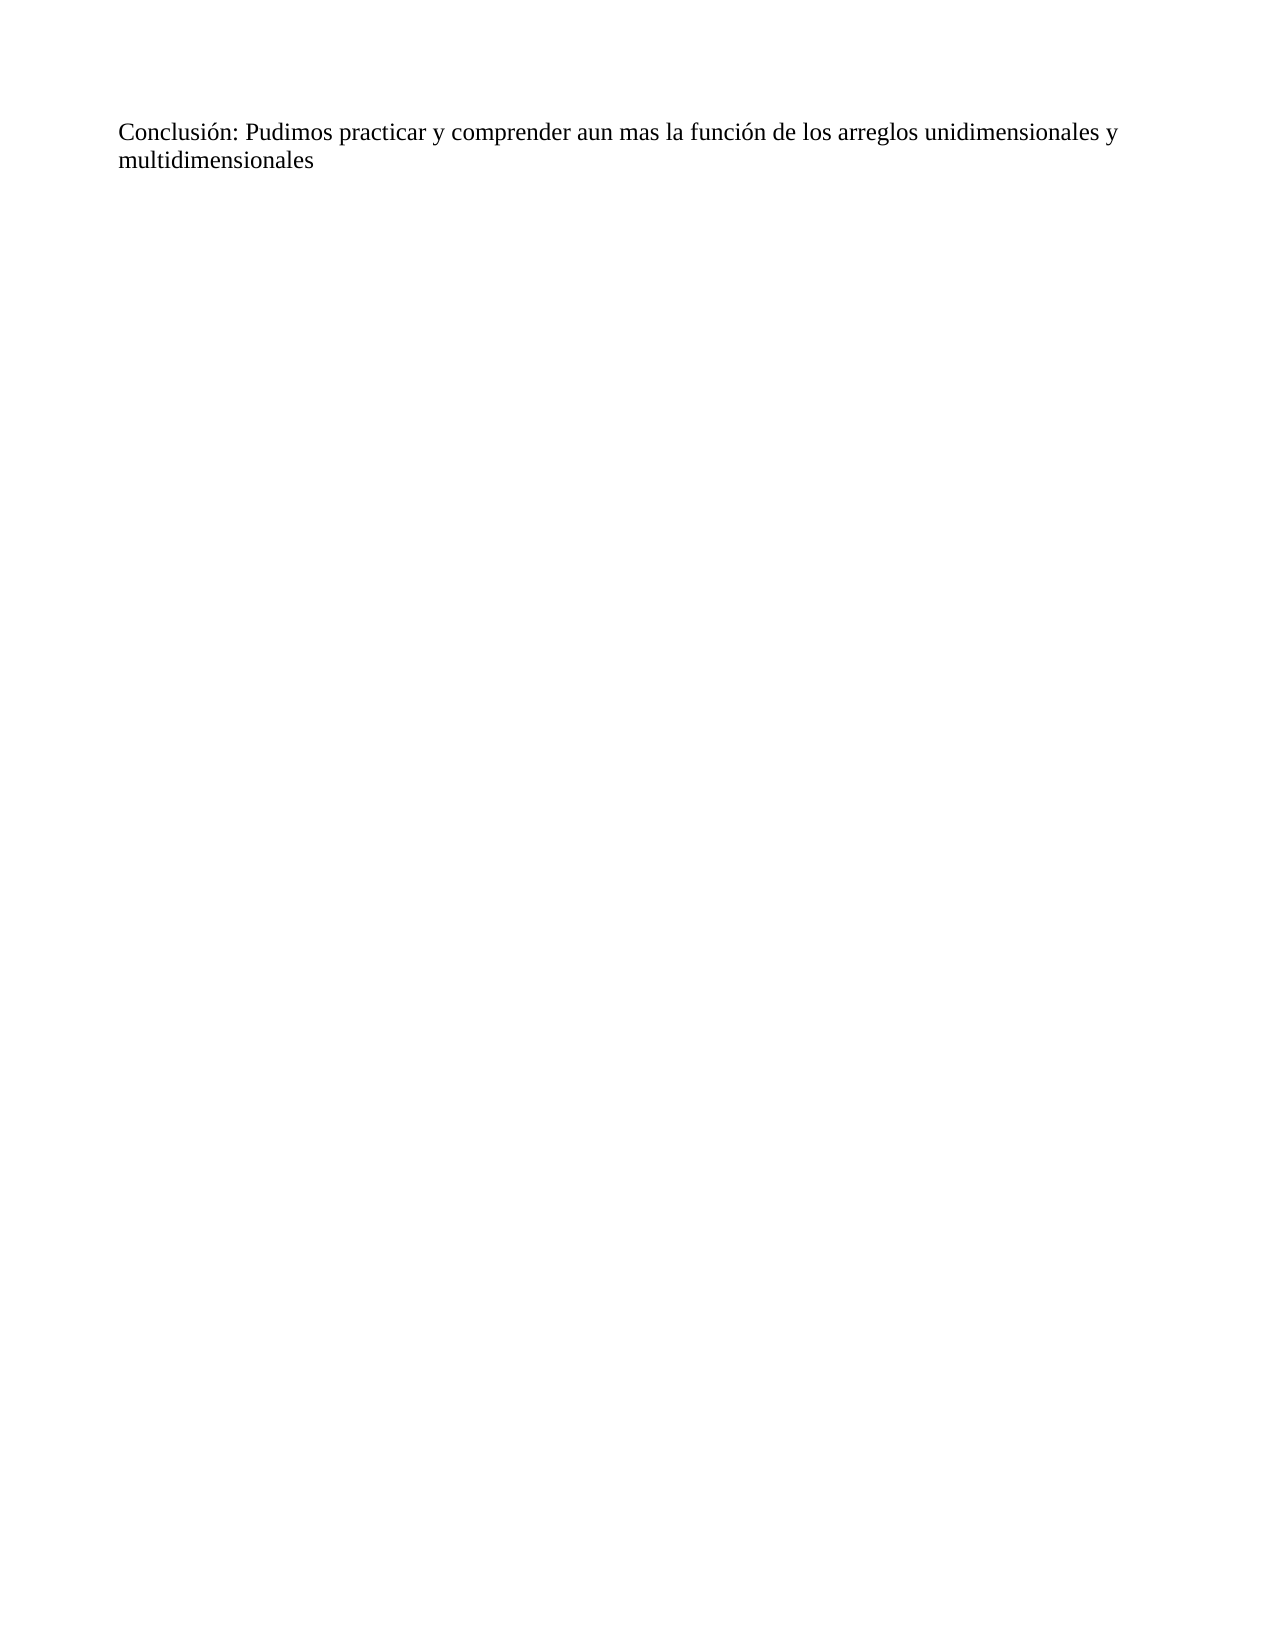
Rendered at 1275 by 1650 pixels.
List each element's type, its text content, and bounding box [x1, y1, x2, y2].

text Conclusión: Pudimos practicar y comprender aun mas la función de los arreglos unidimensionales y multidimensionales [118, 117, 1205, 174]
